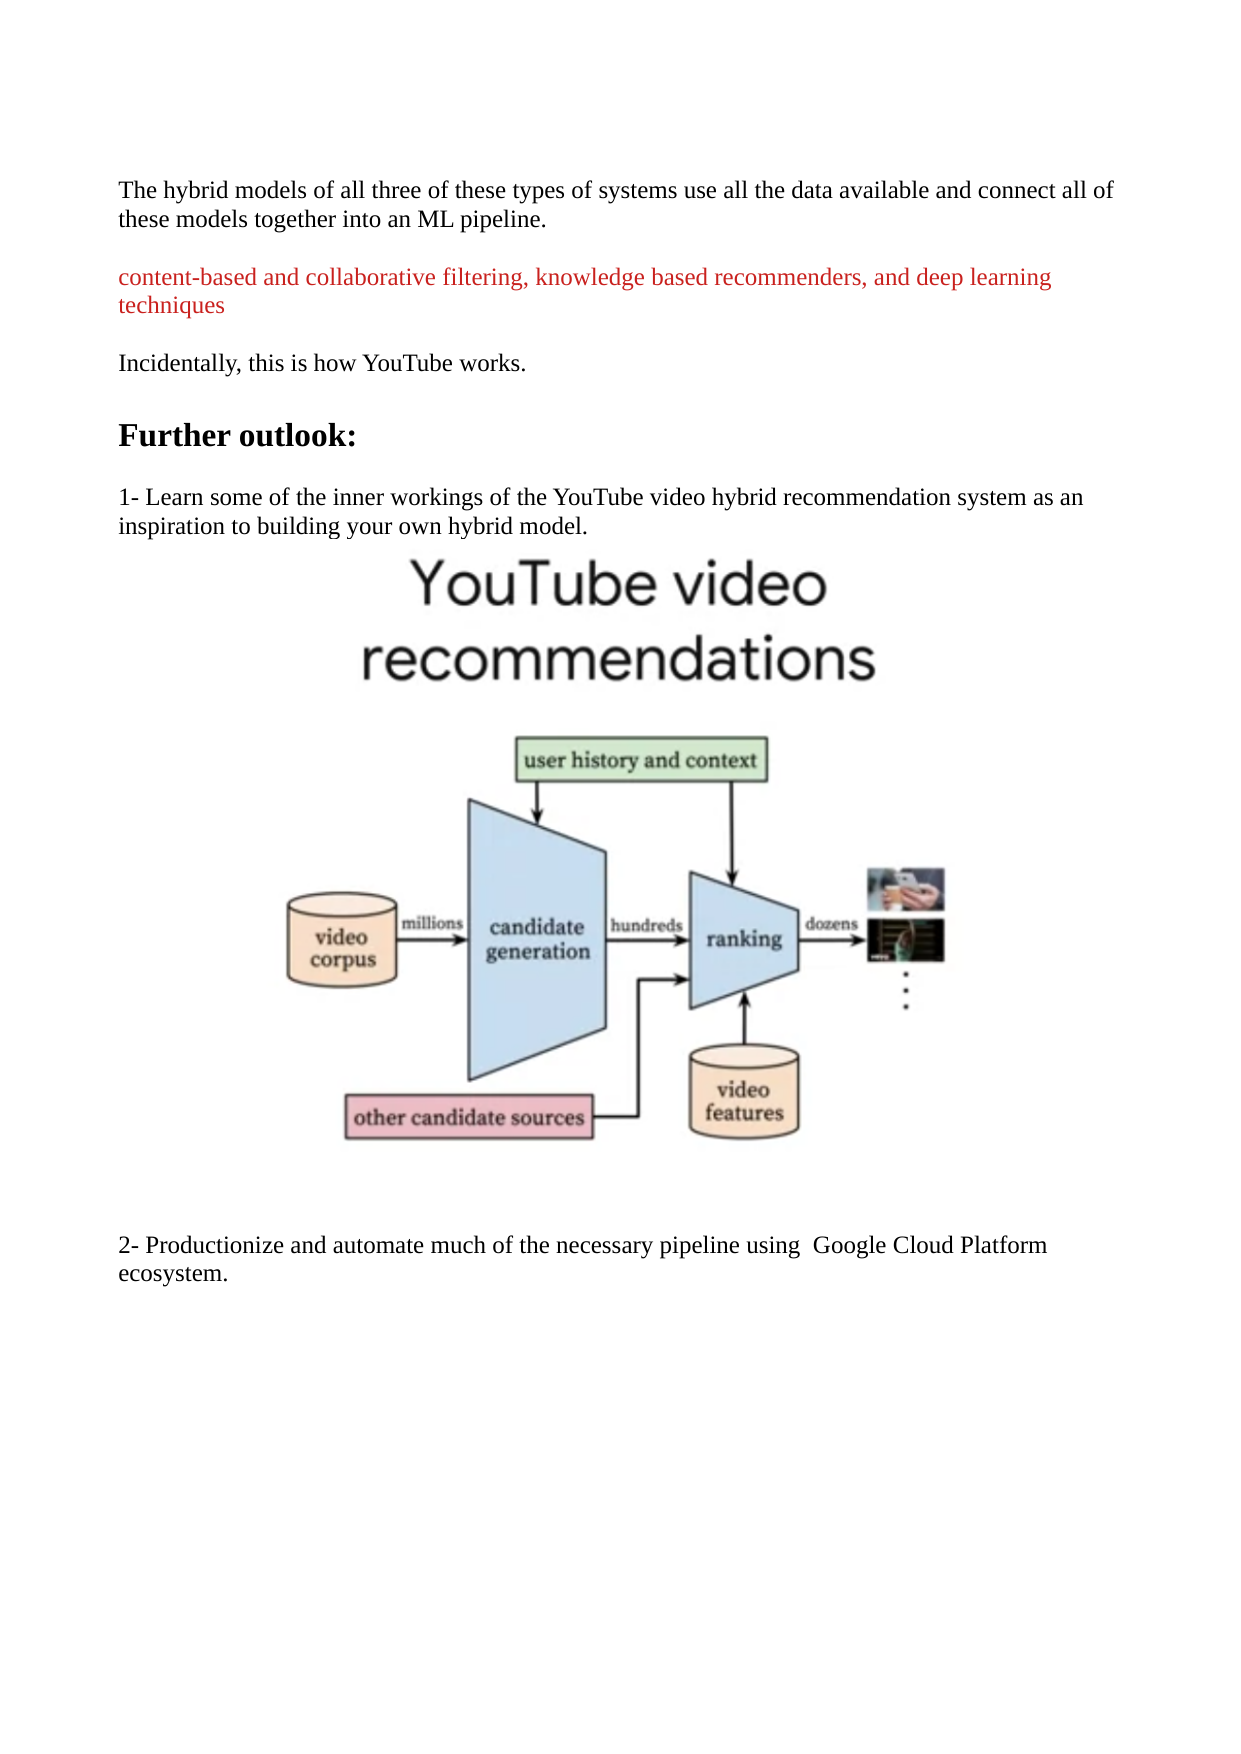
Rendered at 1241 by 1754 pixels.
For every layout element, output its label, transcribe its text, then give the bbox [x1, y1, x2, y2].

text The hybrid models of all three of these types of systems use all the data available and connect all of these models together into an ML pipeline. [118, 176, 1122, 233]
text content-based and collaborative filtering, knowledge based recommenders, and deep learning techniques [118, 262, 1122, 319]
text 2- Productionize and automate much of the necessary pipeline using Google Cloud Platform ecosystem. [118, 1230, 1122, 1287]
text Incidentally, this is how YouTube works. [118, 348, 1122, 377]
picture [258, 539, 982, 1182]
text 1- Learn some of the inner workings of the YouTube video hybrid recommendation system as an inspiration to building your own hybrid model. [118, 482, 1122, 540]
text Further outlook: [118, 415, 1122, 453]
